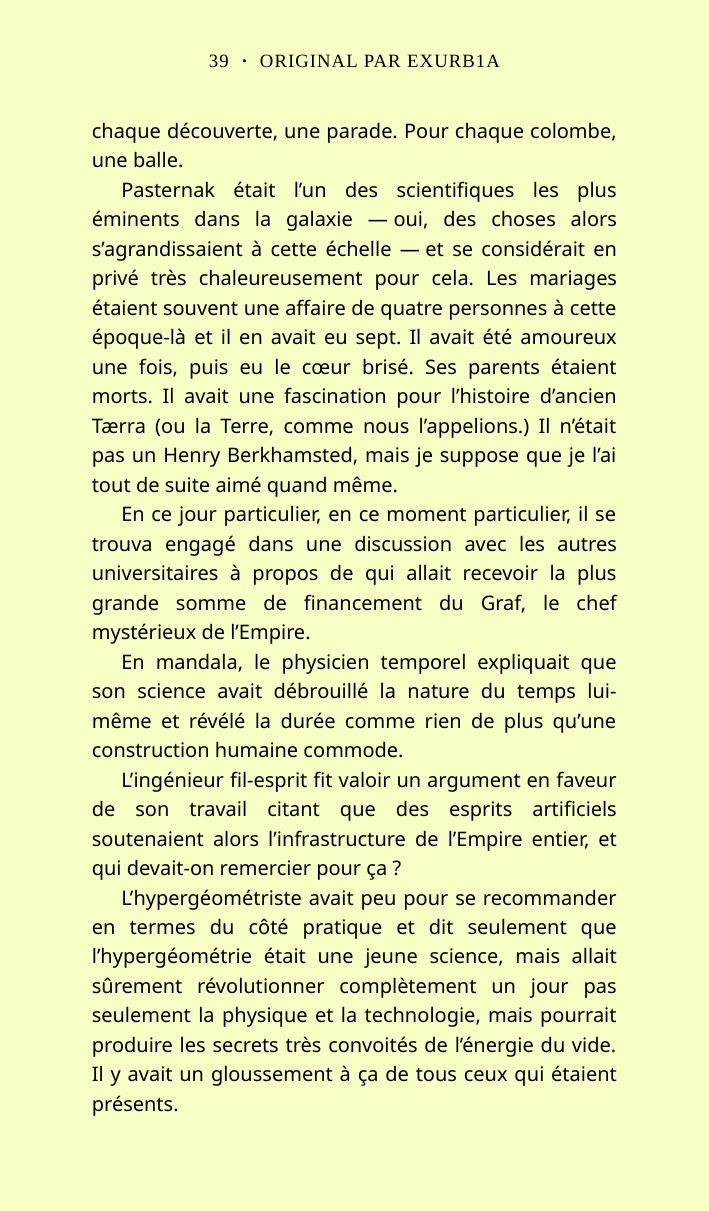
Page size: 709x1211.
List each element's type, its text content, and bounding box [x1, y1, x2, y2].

text Pasternak était l’un des scientifiques les plus éminents dans la galaxie — oui, des choses alors s’agrandissaient à cette échelle — et se considérait en privé très chaleureusement pour cela. Les mariages étaient souvent une affaire de quatre personnes à cette époque-là et il en avait eu sept. Il avait été amoureux une fois, puis eu le cœur brisé. Ses parents étaient morts. Il avait une fascination pour l’histoire d’ancien Tærra (ou la Terre, comme nous l’appelions.) Il n’était pas un Henry Berkhamsted, mais je suppose que je l’ai tout de suite aimé quand même. [92, 174, 617, 498]
text chaque découverte, une parade. Pour chaque colombe, une balle. [92, 115, 617, 174]
text En ce jour particulier, en ce moment particulier, il se trouva engagé dans une discussion avec les autres universitaires à propos de qui allait recevoir la plus grande somme de financement du Graf, le chef mystérieux de l’Empire. [92, 498, 617, 646]
text L’ingénieur fil-esprit fit valoir un argument en faveur de son travail citant que des esprits artificiels soutenaient alors l’infrastructure de l’Empire entier, et qui devait-on remercier pour ça ? [92, 763, 617, 881]
text L’hypergéométriste avait peu pour se recommander en termes du côté pratique et dit seulement que l’hypergéométrie était une jeune science, mais allait sûrement révolutionner complètement un jour pas seulement la physique et la technologie, mais pourrait produire les secrets très convoités de l’énergie du vide. Il y avait un gloussement à ça de tous ceux qui étaient présents. [92, 881, 617, 1117]
text En mandala, le physicien temporel expliquait que son science avait débrouillé la nature du temps lui-même et révélé la durée comme rien de plus qu’une construction humaine commode. [92, 646, 617, 763]
